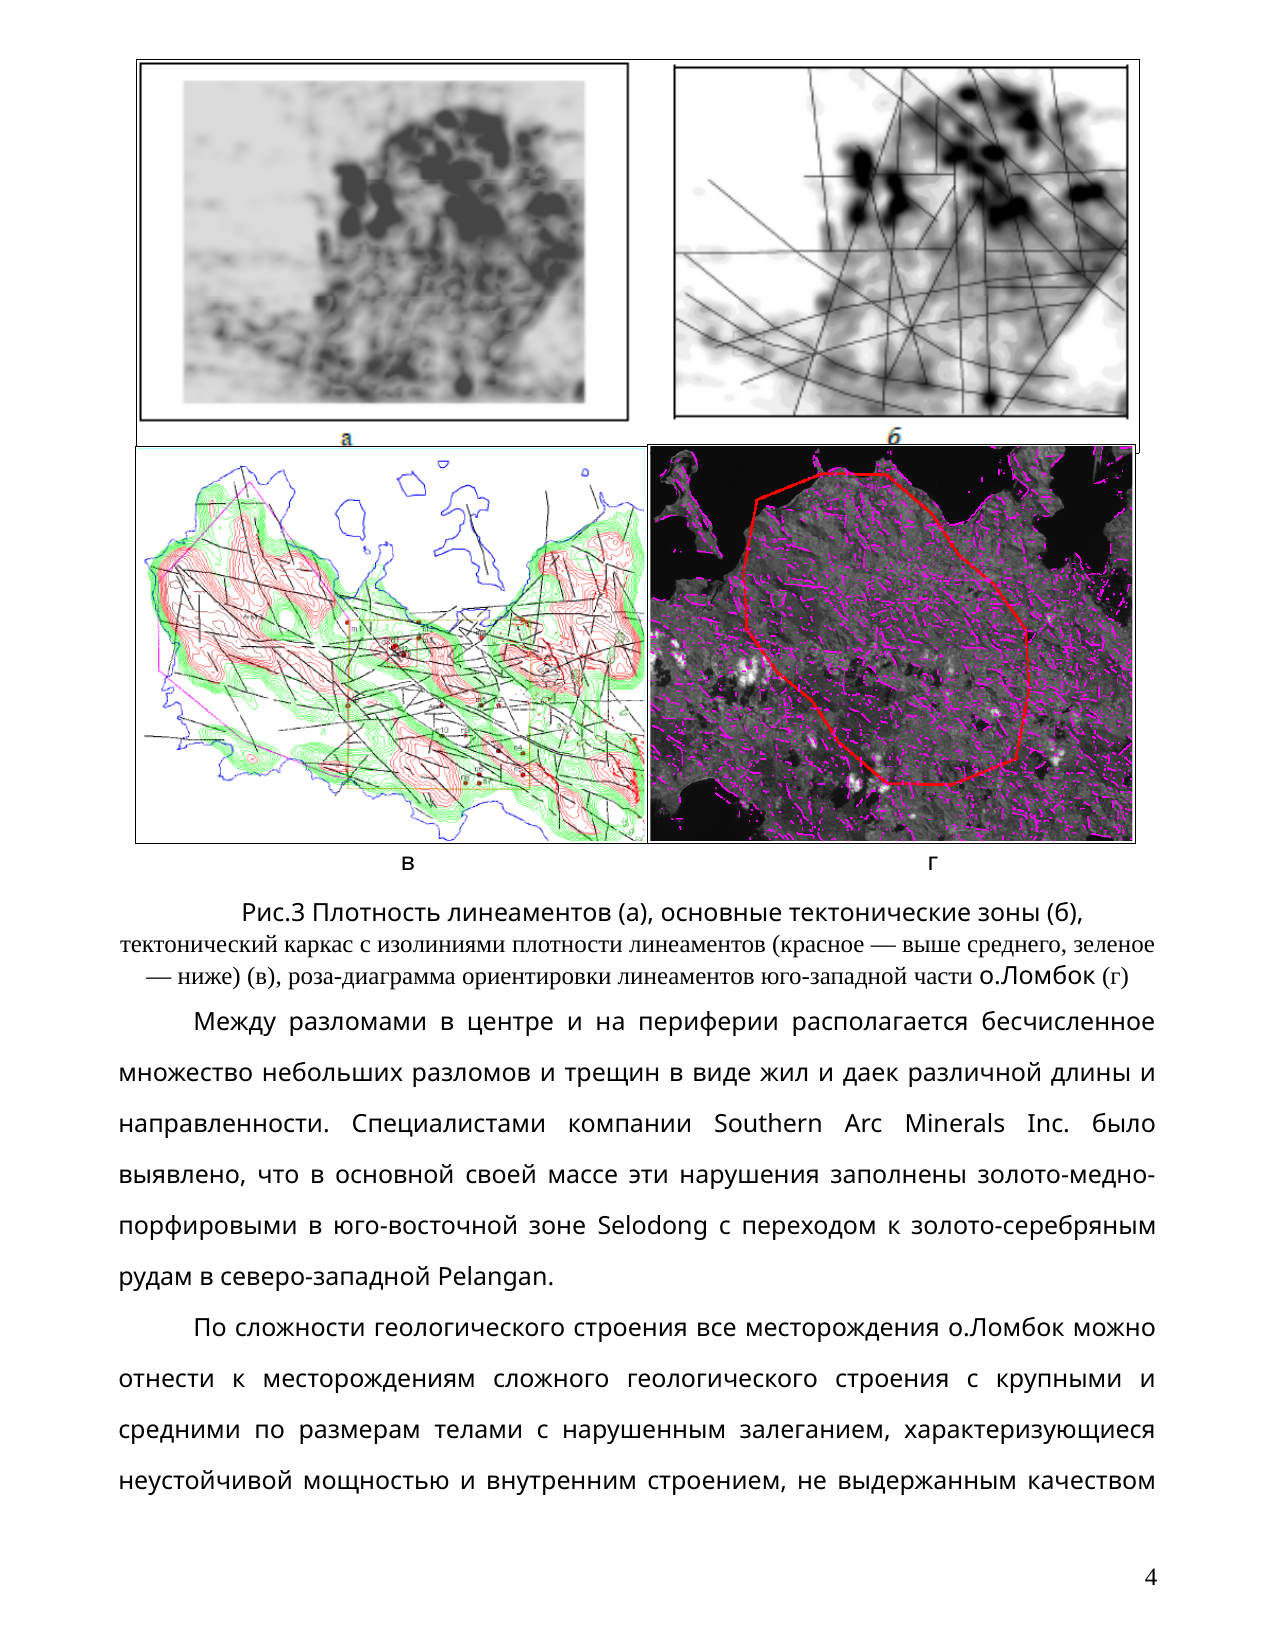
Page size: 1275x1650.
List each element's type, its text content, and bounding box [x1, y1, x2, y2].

picture [650, 446, 1133, 841]
text Рис.3 Плотность линеаментов (а), основные тектонические зоны (б), тектонический каркас с изолиниями плотности линеаментов (красное — выше среднего, зеленое — ниже) (в), роза-диаграмма ориентировки линеаментов юго-западной части о.Ломбок (г) [118, 894, 1157, 991]
picture [137, 448, 645, 841]
text По сложности геологического строения все месторождения о.Ломбок можно отнести к месторождениям сложного геологического строения с крупными и средними по размерам телами с нарушенным залеганием, характеризующиеся неустойчивой мощностью и внутренним строением, не выдержанным качеством [118, 1309, 1157, 1497]
text Между разломами в центре и на периферии располагается бесчисленное множество небольших разломов и трещин в виде жил и даек различной длины и направленности. Специалистами компании Southern Arc Minerals Inc. было выявлено, что в основной своей массе эти нарушения заполнены золото-медно-порфировыми в юго-восточной зоне Selodong с переходом к золото-серебряным рудам в северо-западной Pelangan. [118, 1003, 1157, 1292]
picture [138, 62, 1137, 450]
text в г [118, 59, 1157, 878]
